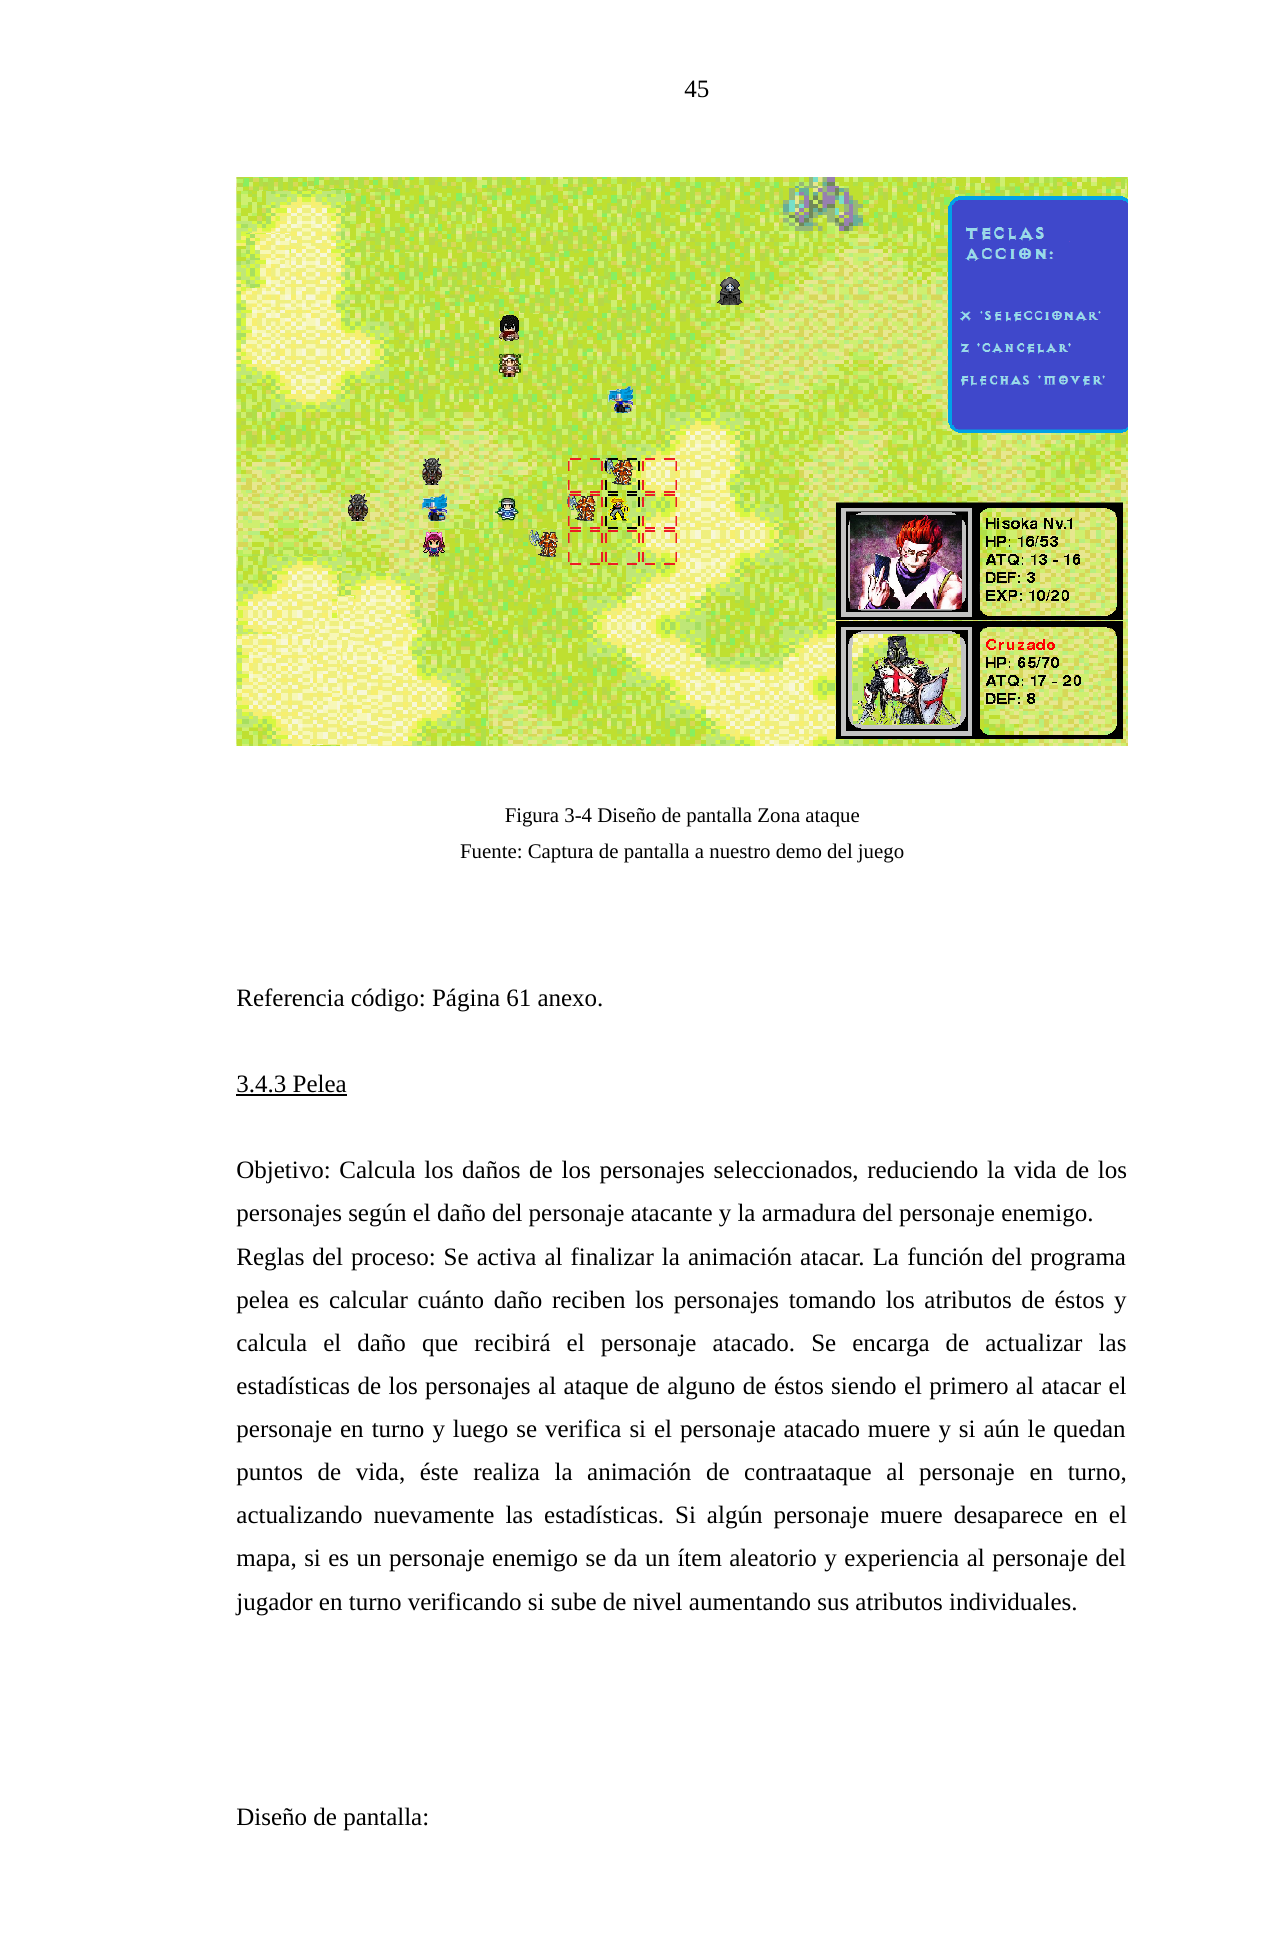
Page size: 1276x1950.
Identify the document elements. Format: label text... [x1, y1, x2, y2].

text Figura 3-4 Diseño de pantalla Zona ataque [236, 803, 1128, 827]
text Referencia código: Página 61 anexo. [236, 983, 1128, 1012]
text Reglas del proceso: Se activa al finalizar la animación atacar. La función del programa pelea es calcular cuánto daño reciben los personajes tomando los atributos de éstos y calcula el daño que recibirá el personaje atacado. Se encarga de actualizar las estadísticas de los personajes al ataque de alguno de éstos siendo el primero al atacar el personaje en turno y luego se verifica si el personaje atacado muere y si aún le quedan puntos de vida, éste realiza la animación de contraataque al personaje en turno, actualizando nuevamente las estadísticas. Si algún personaje muere desaparece en el mapa, si es un personaje enemigo se da un ítem aleatorio y experiencia al personaje del jugador en turno verificando si sube de nivel aumentando sus atributos individuales. [236, 1242, 1128, 1615]
subtitle 3.4.3 Pelea [236, 1069, 1128, 1098]
text Fuente: Captura de pantalla a nuestro demo del juego [236, 839, 1128, 863]
text Diseño de pantalla: [236, 1802, 1128, 1831]
text Objetivo: Calcula los daños de los personajes seleccionados, reduciendo la vida de los personajes según el daño del personaje atacante y la armadura del personaje enemigo. [236, 1155, 1128, 1227]
